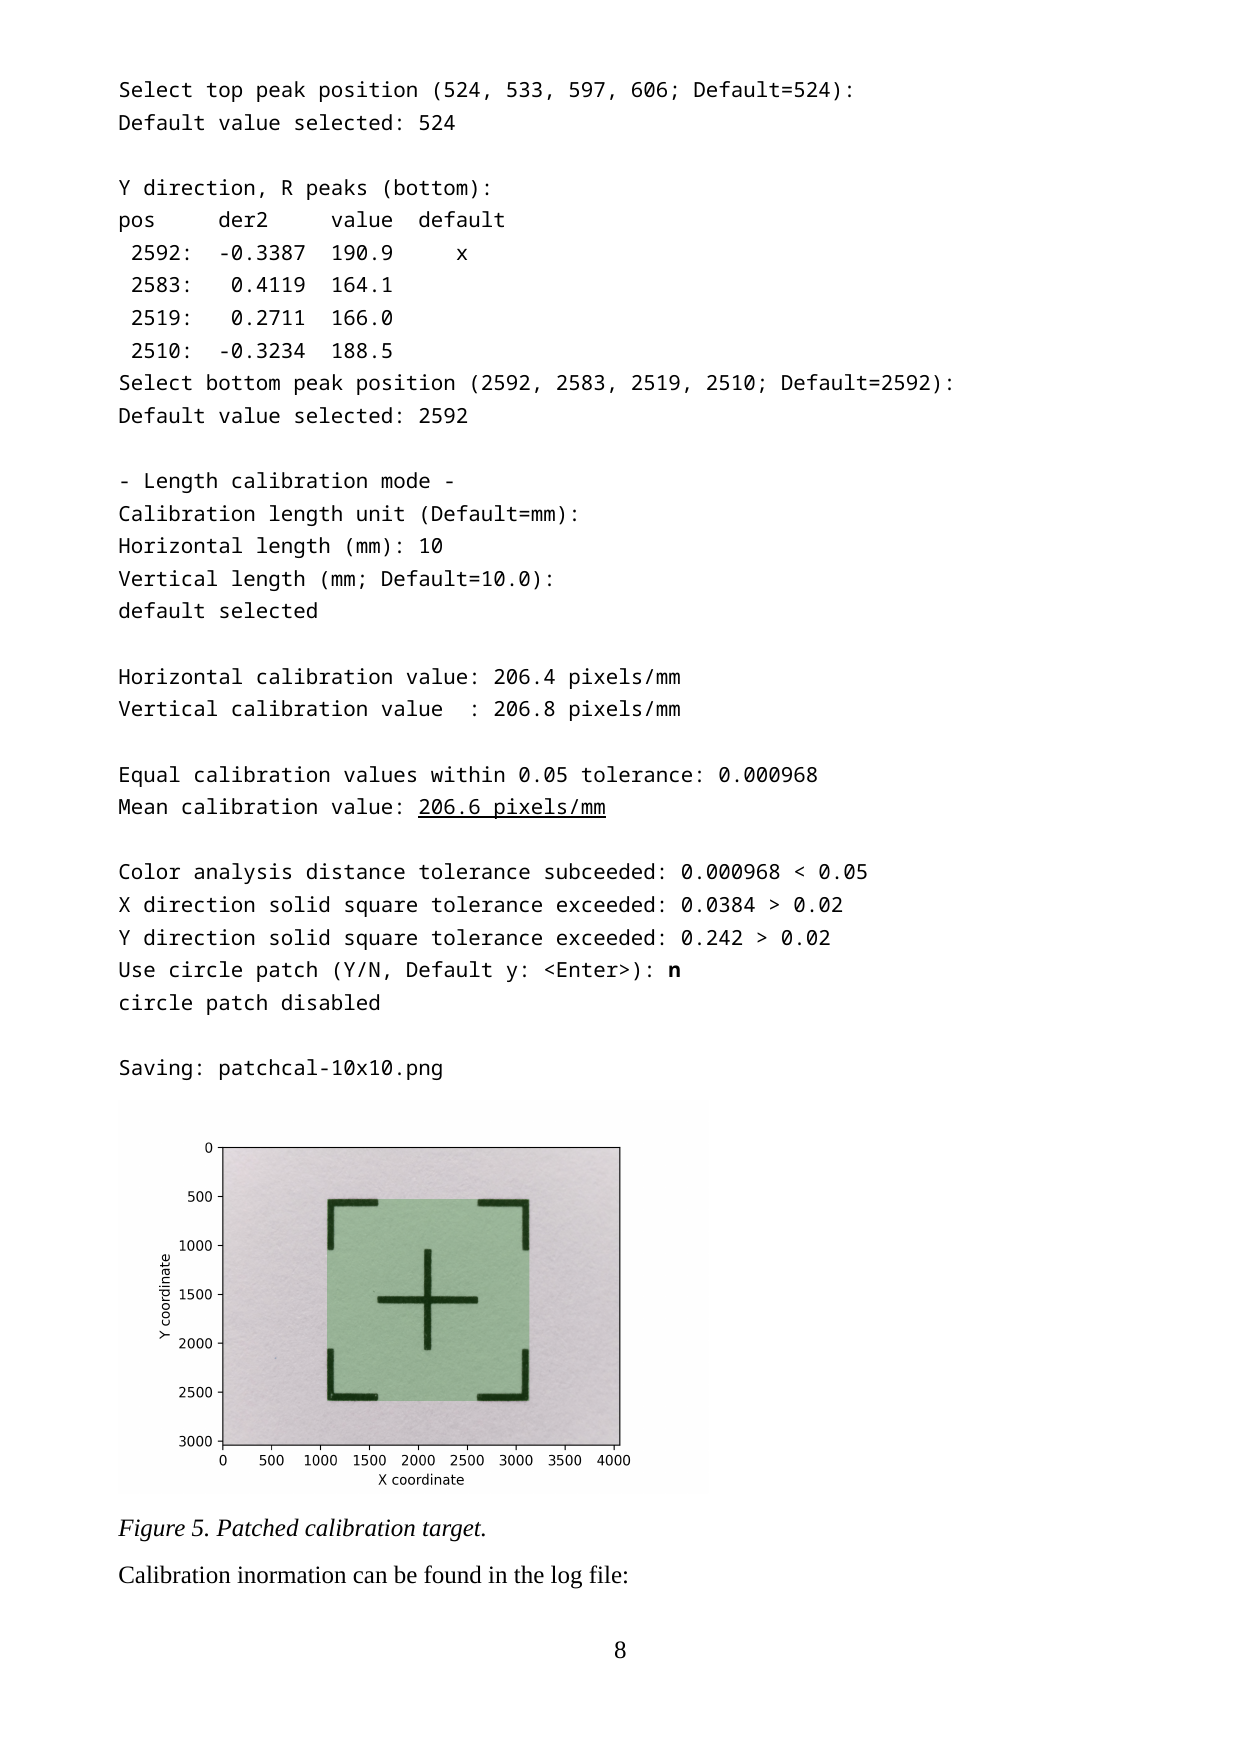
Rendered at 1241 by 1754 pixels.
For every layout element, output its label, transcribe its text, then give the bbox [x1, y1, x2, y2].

text Calibration inormation can be found in the log file: [118, 1560, 1122, 1589]
text Select top peak position (524, 533, 597, 606; Default=524): Default value selected: 524 Y direction, R peaks (bottom): pos der2 value default 2592: -0.3387 190.9 x 2583: 0.4119 164.1 2519: 0.2711 166.0 2510: -0.3234 188.5 Select bottom peak position (2592, 2583, 2519, 2510; Default=2592): Default value selected: 2592 - Length calibration mode - Calibration length unit (Default=mm): Horizontal length (mm): 10 Vertical length (mm; Default=10.0): default selected Horizontal calibration value: 206.4 pixels/mm Vertical calibration value : 206.8 pixels/mm Equal calibration values within 0.05 tolerance: 0.000968 Mean calibration value: 206.6 pixels/mm Color analysis distance tolerance subceeded: 0.000968 < 0.05 X direction solid square tolerance exceeded: 0.0384 > 0.02 Y direction solid square tolerance exceeded: 0.242 > 0.02 Use circle patch (Y/N, Default y: <Enter>): n circle patch disabled Saving: patchcal-10x10.png [118, 75, 1122, 1082]
picture [118, 1100, 709, 1494]
text Figure 5. Patched calibration target. [118, 1513, 1122, 1542]
